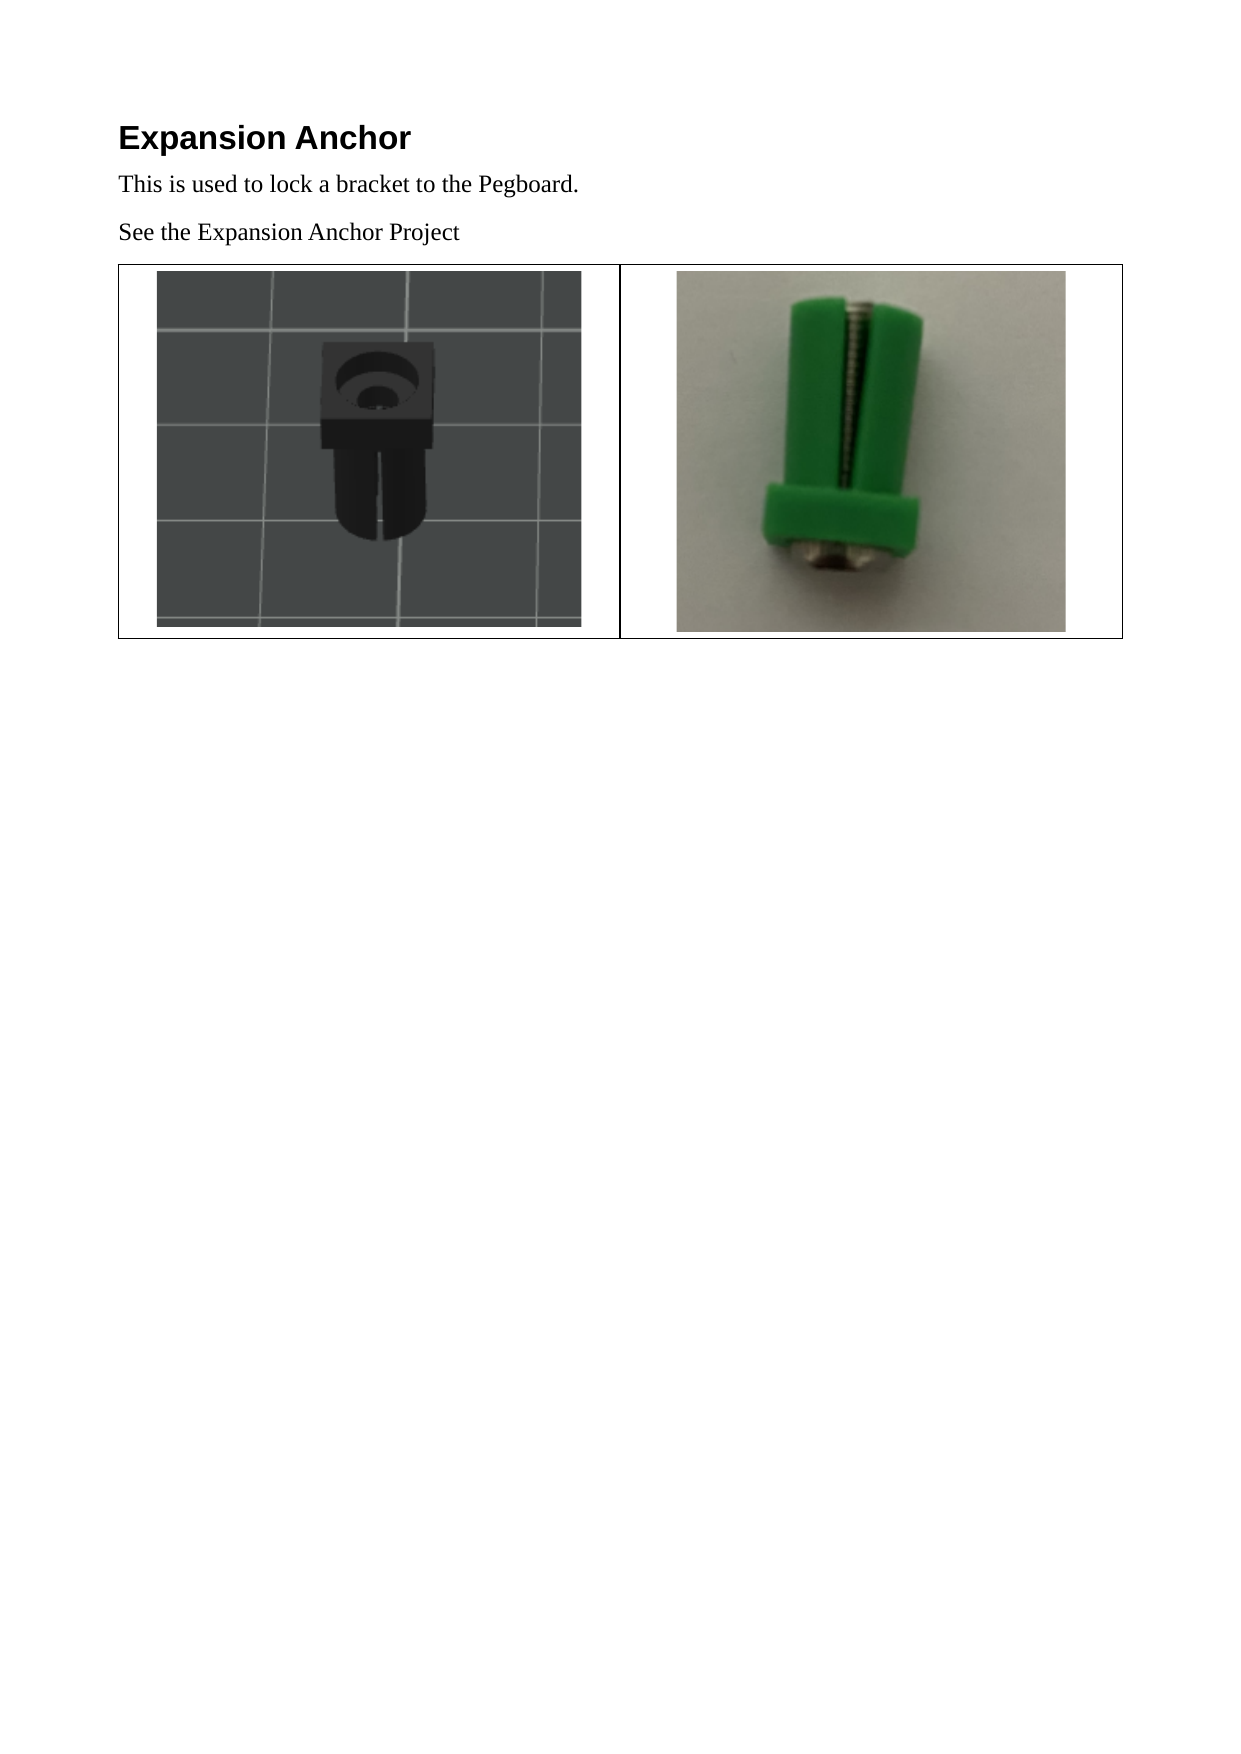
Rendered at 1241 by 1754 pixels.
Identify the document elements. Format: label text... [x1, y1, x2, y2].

table_header [621, 265, 1122, 638]
picture [676, 271, 1066, 632]
table_header [119, 265, 619, 638]
text This is used to lock a bracket to the Pegboard. [118, 169, 1122, 198]
subtitle Expansion Anchor [118, 118, 1122, 157]
picture [156, 271, 582, 627]
text See the Expansion Anchor Project [118, 217, 1122, 245]
